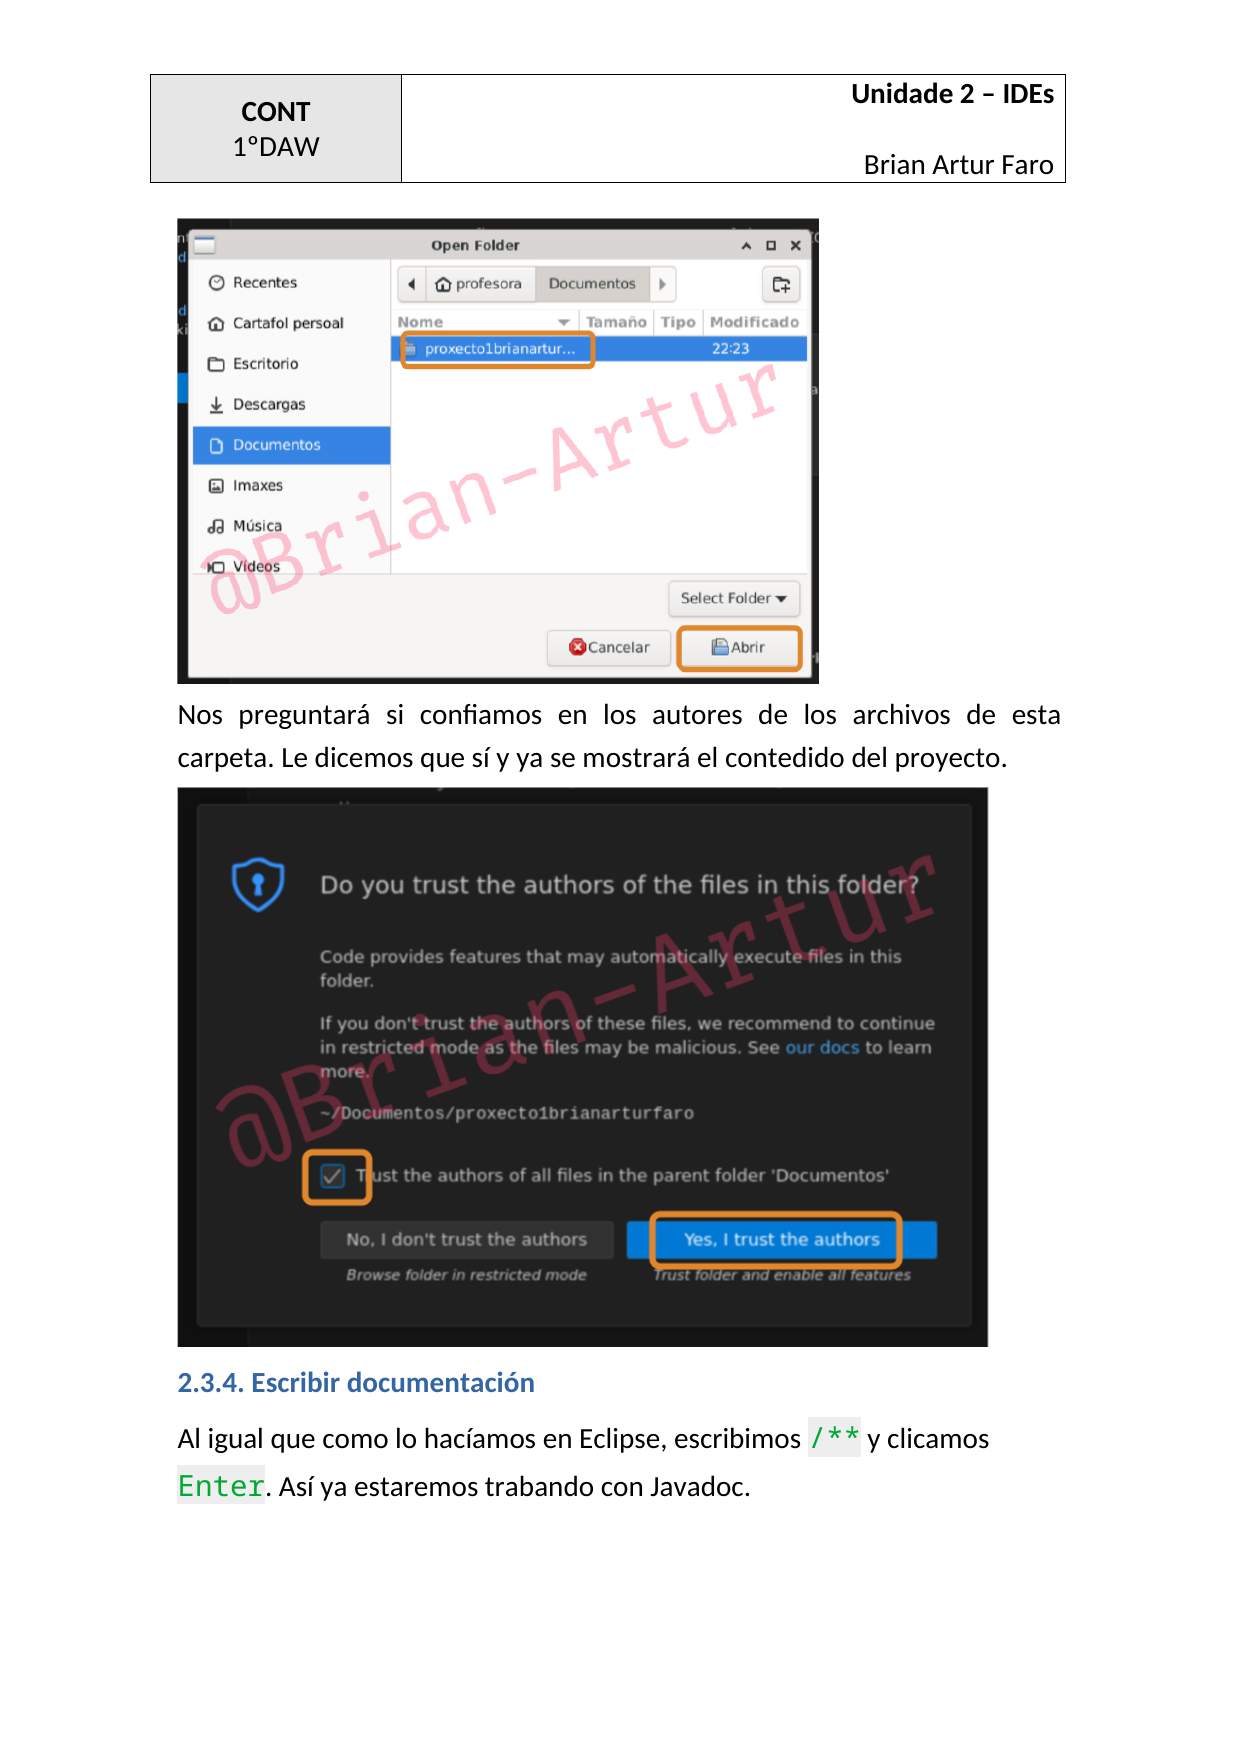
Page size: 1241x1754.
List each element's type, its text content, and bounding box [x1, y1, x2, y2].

picture [177, 787, 998, 1347]
picture [177, 218, 826, 684]
text Al igual que como lo hacíamos en Eclipse, escribimos /** y clicamos Enter. Así ya estaremos trabando con Javadoc. [177, 1417, 1063, 1504]
subtitle 2.3.4. Escribir documentación [177, 1364, 1063, 1399]
subtitle Nos preguntará si confiamos en los autores de los archivos de esta carpeta. Le dicemos que sí y ya se mostrará el contedido del proyecto. [177, 696, 1063, 775]
